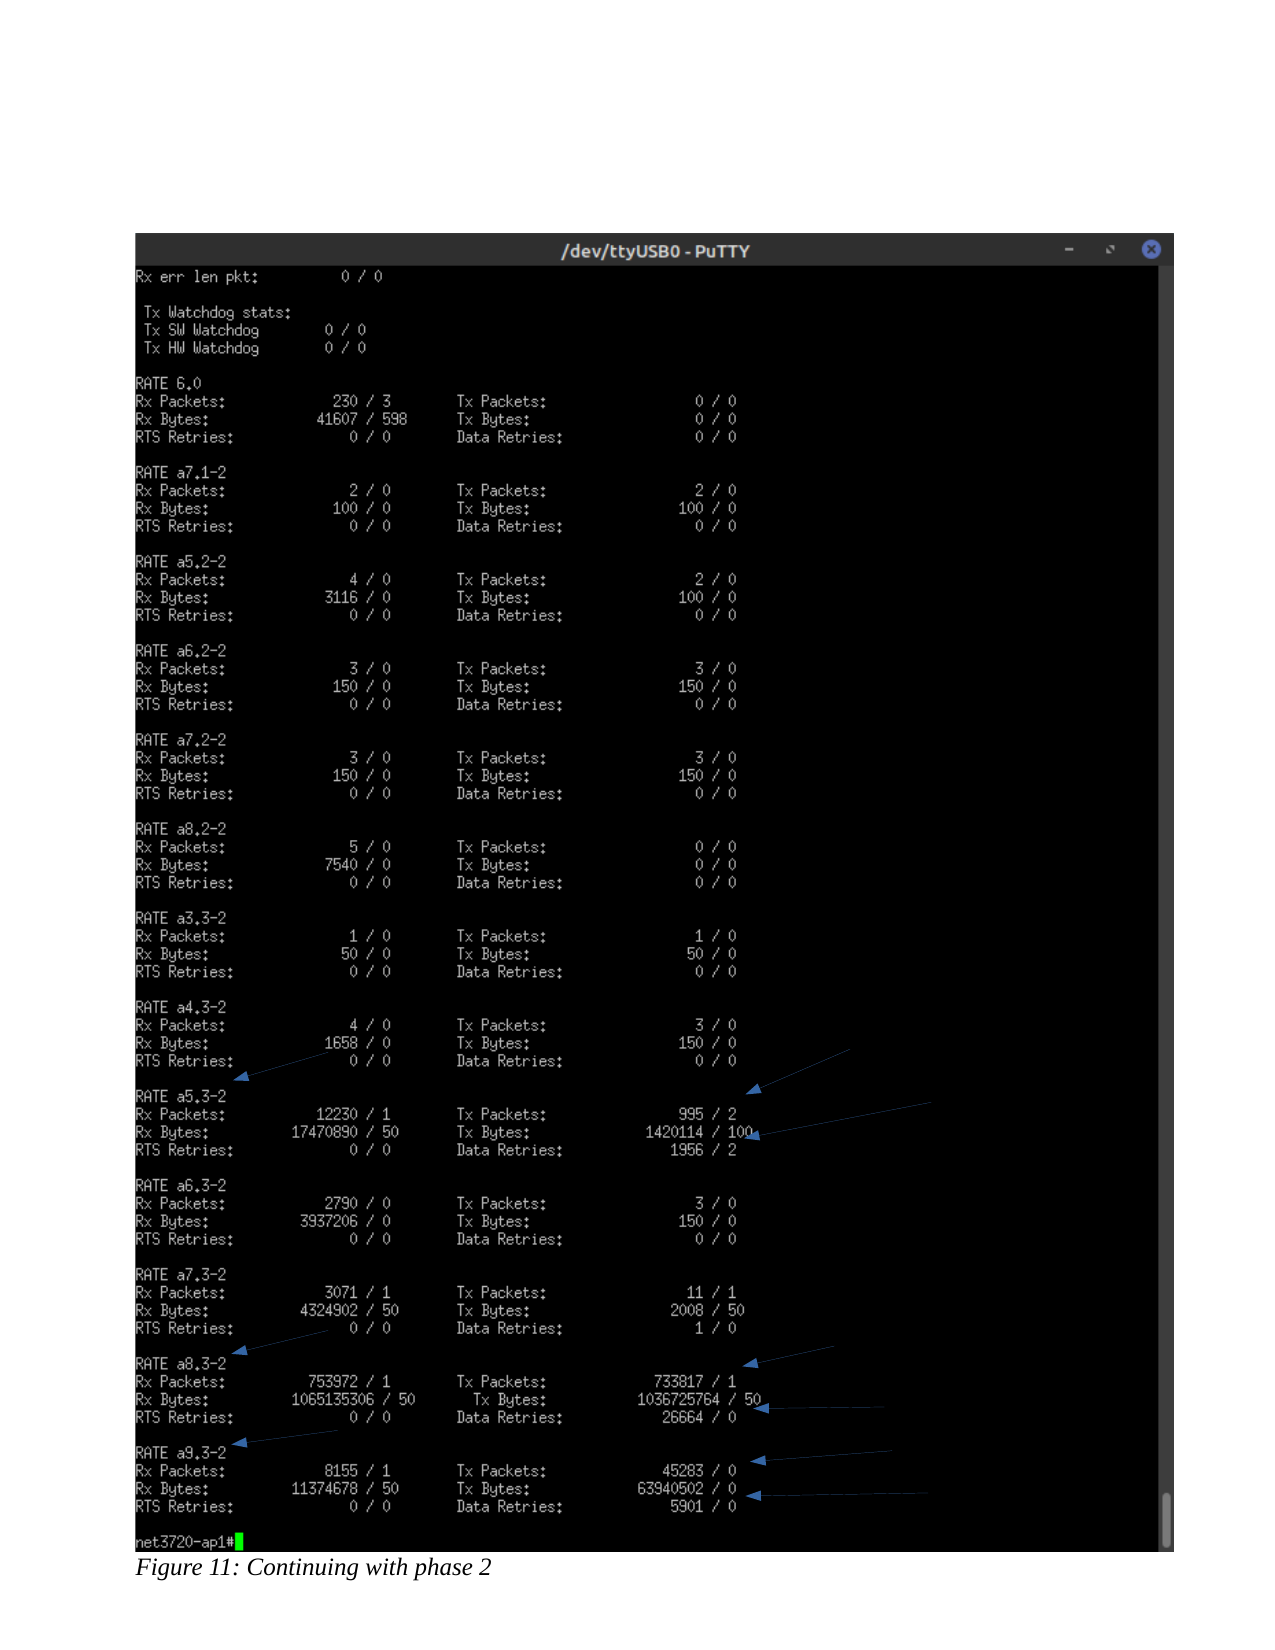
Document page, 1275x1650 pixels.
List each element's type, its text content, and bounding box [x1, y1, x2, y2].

text Figure 11: Continuing with phase 2 [135, 1552, 1174, 1581]
picture [135, 233, 1174, 1552]
